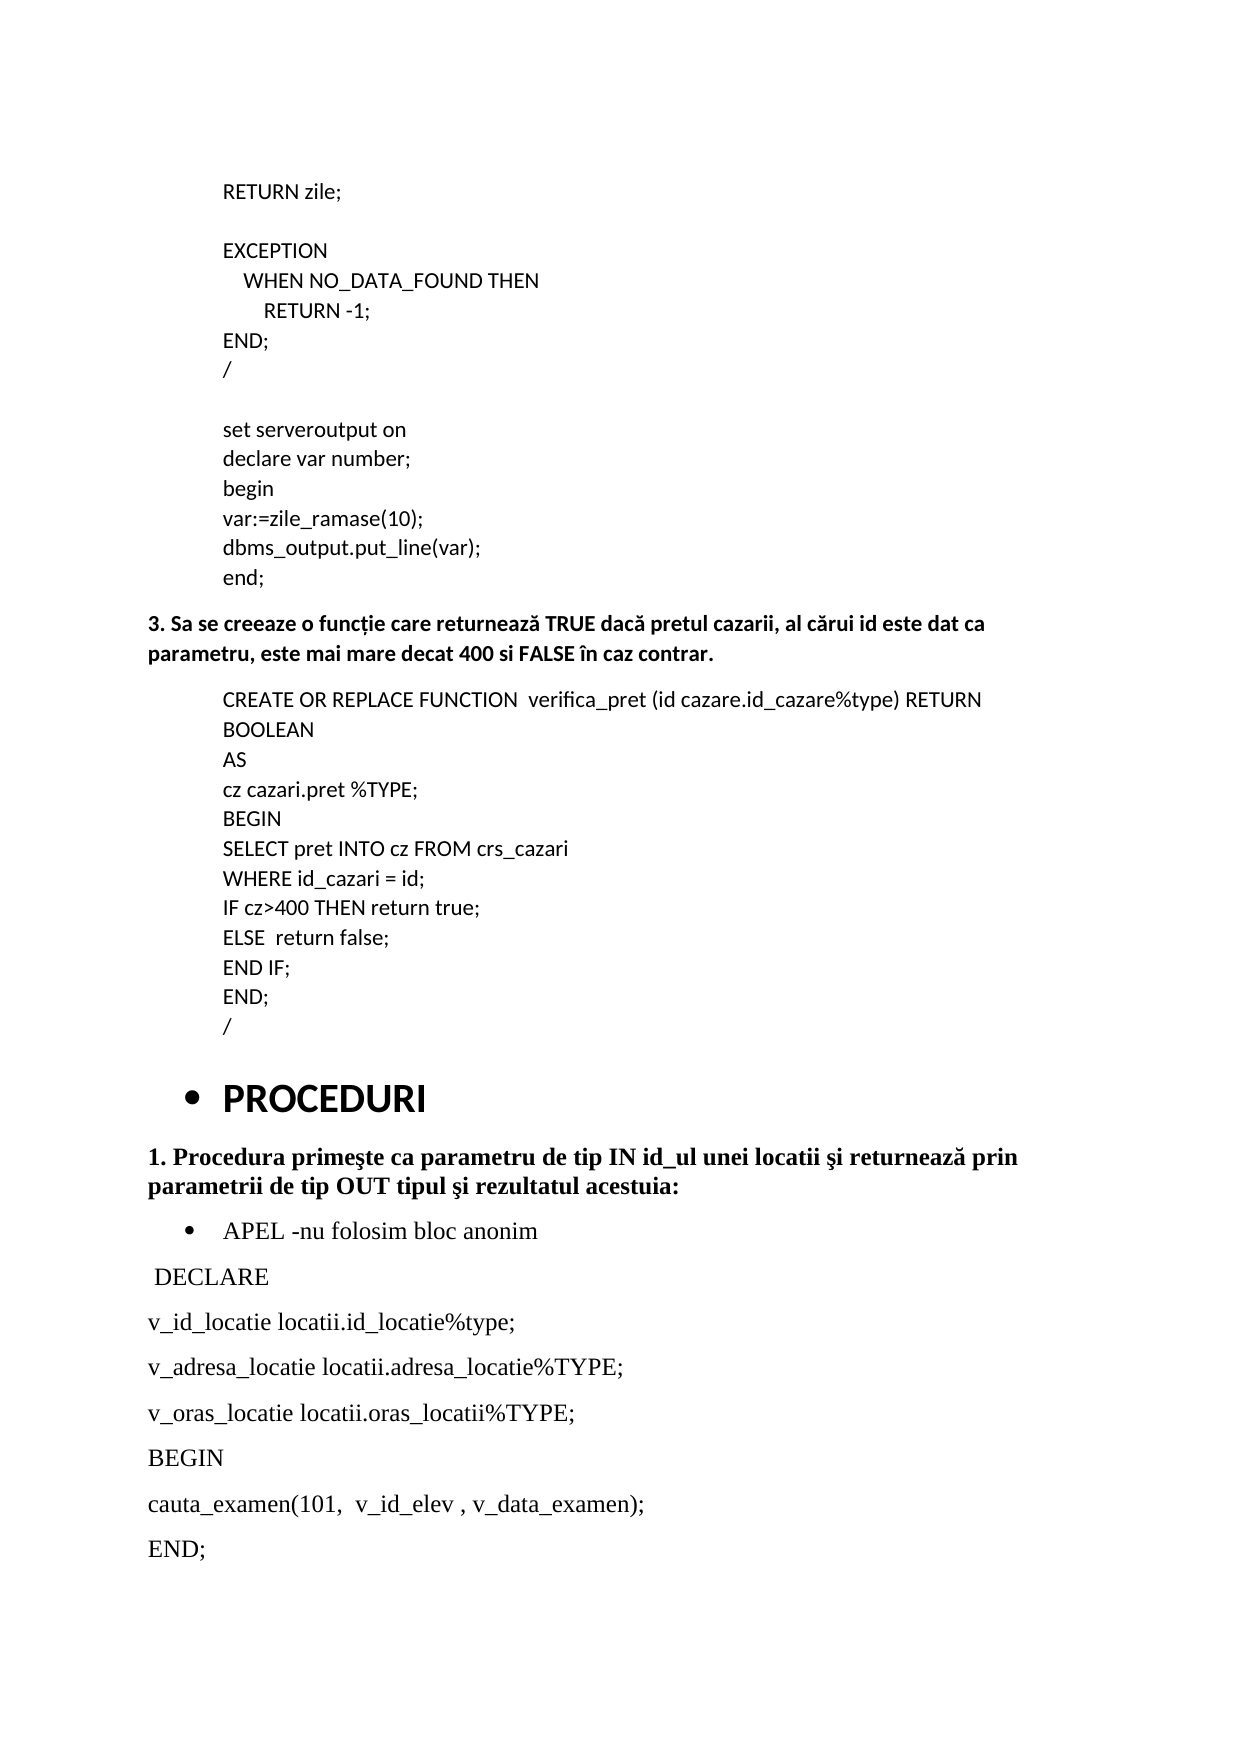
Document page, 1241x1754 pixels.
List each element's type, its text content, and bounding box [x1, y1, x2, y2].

text v_adresa_locatie locatii.adresa_locatie%TYPE; [148, 1352, 1093, 1381]
list / [223, 355, 1093, 383]
text 1. Procedura primeşte ca parametru de tip IN id_ul unei locatii şi returnează prin parametrii de tip OUT tipul şi rezultatul acestuia: [148, 1142, 1093, 1199]
list AS [223, 745, 1093, 773]
list / [223, 1012, 1093, 1040]
text END; [148, 1534, 1093, 1563]
list ELSE return false; [223, 923, 1093, 951]
list IF cz>400 THEN return true; [223, 893, 1093, 921]
text 3. Sa se creeaze o funcție care returnează TRUE dacă pretul cazarii, al cărui id este dat ca parametru, este mai mare decat 400 si FALSE în caz contrar. [148, 609, 1093, 667]
list BEGIN [223, 804, 1093, 832]
list EXCEPTION [223, 237, 1093, 265]
text cauta_examen(101, v_id_elev , v_data_examen); [148, 1489, 1093, 1517]
list PROCEDURI [185, 1072, 1093, 1122]
list BOOLEAN [223, 715, 1093, 743]
list declare var number; [223, 444, 1093, 472]
list WHEN NO_DATA_FOUND THEN [223, 266, 1093, 294]
list RETURN -1; [223, 296, 1093, 324]
list CREATE OR REPLACE FUNCTION verifica_pret (id cazare.id_cazare%type) RETURN [223, 686, 1093, 714]
list end; [223, 563, 1093, 591]
text v_id_locatie locatii.id_locatie%type; [148, 1307, 1093, 1336]
list END; [223, 326, 1093, 354]
list SELECT pret INTO cz FROM crs_cazari [223, 834, 1093, 862]
list WHERE id_cazari = id; [223, 864, 1093, 892]
text v_oras_locatie locatii.oras_locatii%TYPE; [148, 1398, 1093, 1427]
list var:=zile_ramase(10); [223, 504, 1093, 532]
text DECLARE [148, 1262, 1093, 1290]
list set serveroutput on [223, 415, 1093, 443]
list cz cazari.pret %TYPE; [223, 775, 1093, 803]
list END IF; [223, 953, 1093, 981]
list RETURN zile; [223, 177, 1093, 205]
list begin [223, 474, 1093, 502]
list APEL -nu folosim bloc anonim [185, 1216, 1093, 1245]
list dbms_output.put_line(var); [223, 533, 1093, 562]
list END; [223, 982, 1093, 1011]
text BEGIN [148, 1443, 1093, 1472]
